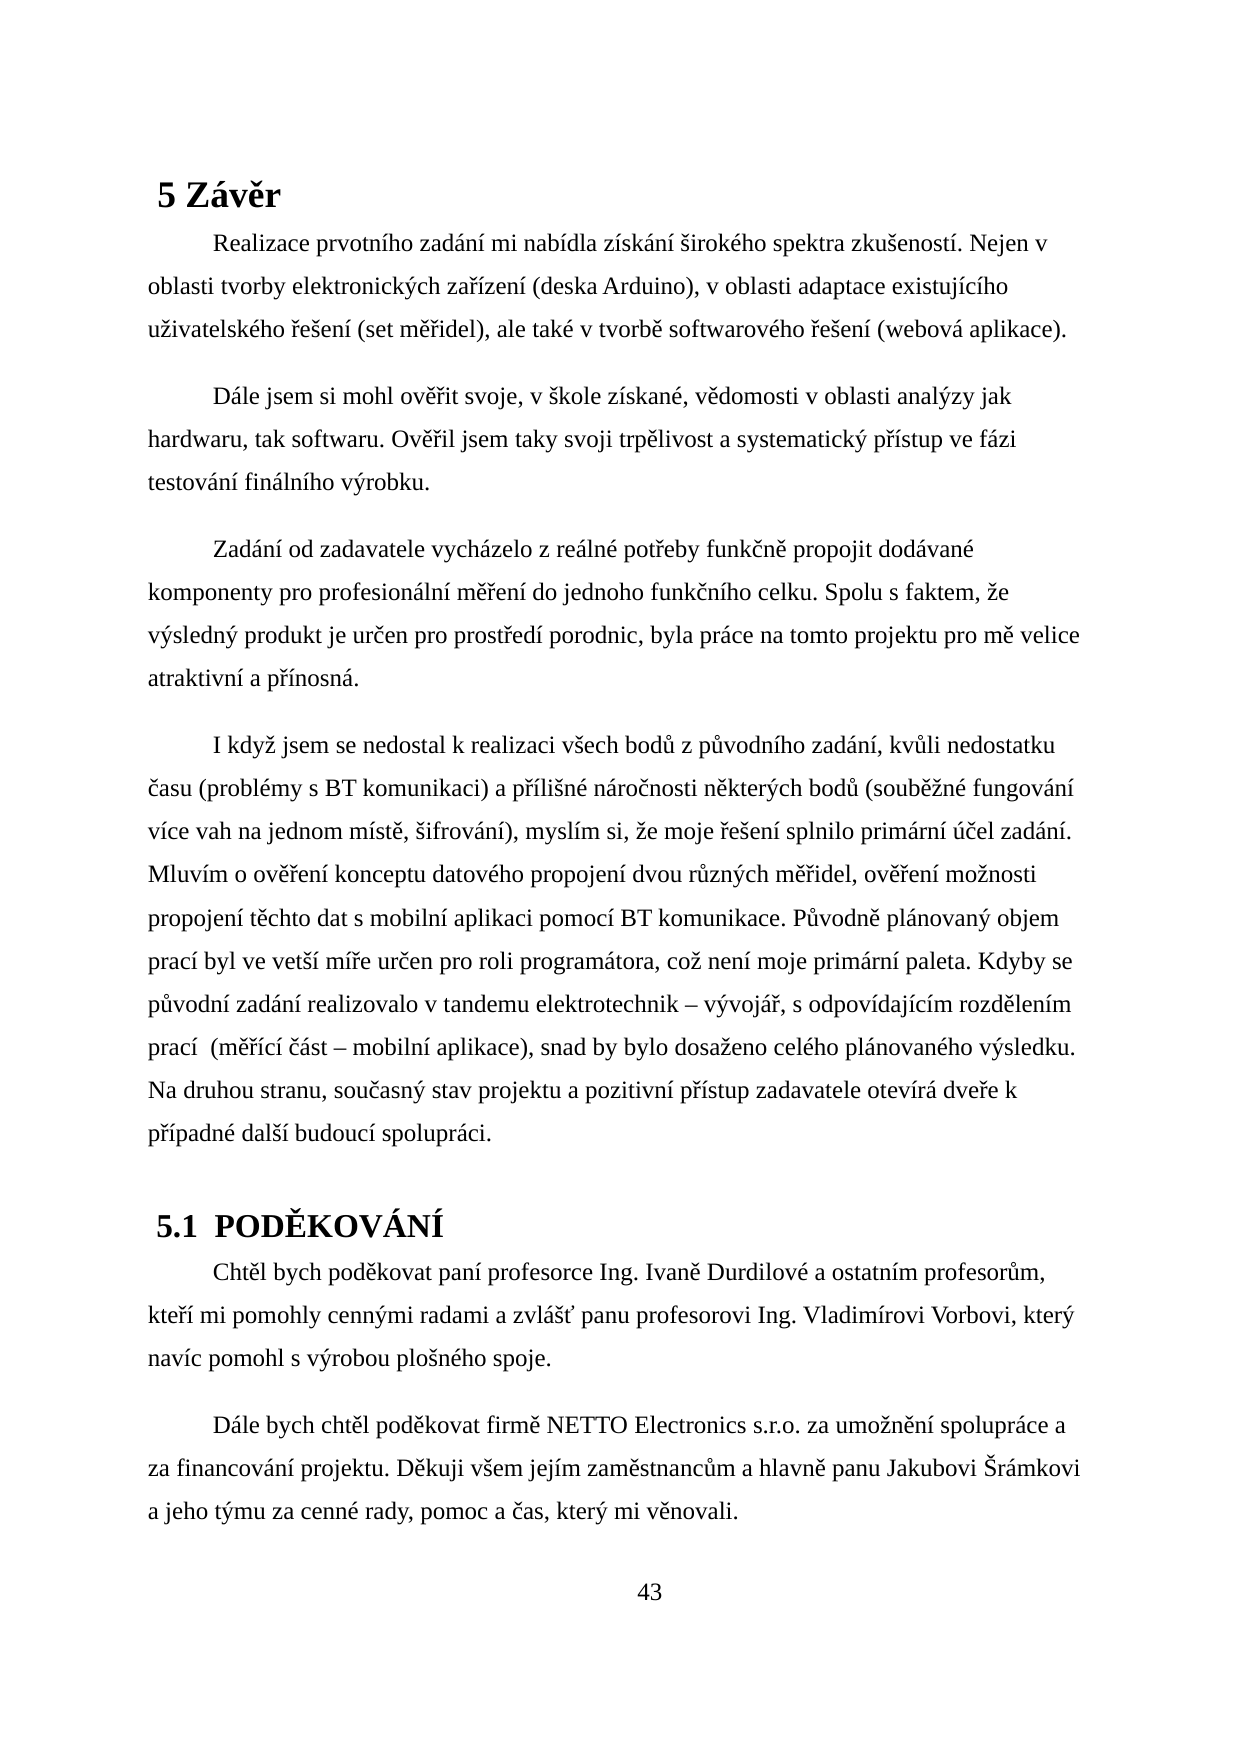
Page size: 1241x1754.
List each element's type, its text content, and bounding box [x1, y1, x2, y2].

subtitle Závěr [148, 172, 1093, 216]
text Dále bych chtěl poděkovat firmě NETTO Electronics s.r.o. za umožnění spolupráce a za financování projektu. Děkuji všem jejím zaměstnancům a hlavně panu Jakubovi Šrámkovi a jeho týmu za cenné rady, pomoc a čas, který mi věnovali. [148, 1410, 1093, 1525]
text Realizace prvotního zadání mi nabídla získání širokého spektra zkušeností. Nejen v oblasti tvorby elektronických zařízení (deska Arduino), v oblasti adaptace existujícího uživatelského řešení (set měřidel), ale také v tvorbě softwarového řešení (webová aplikace). [148, 228, 1093, 343]
subtitle PODĚKOVÁNÍ [148, 1206, 1093, 1244]
text Zadání od zadavatele vycházelo z reálné potřeby funkčně propojit dodávané komponenty pro profesionální měření do jednoho funkčního celku. Spolu s faktem, že výsledný produkt je určen pro prostředí porodnic, byla práce na tomto projektu pro mě velice atraktivní a přínosná. [148, 534, 1093, 692]
text Dále jsem si mohl ověřit svoje, v škole získané, vědomosti v oblasti analýzy jak hardwaru, tak softwaru. Ověřil jsem taky svoji trpělivost a systematický přístup ve fázi testování finálního výrobku. [148, 381, 1093, 496]
text Chtěl bych poděkovat paní profesorce Ing. Ivaně Durdilové a ostatním profesorům, kteří mi pomohly cennými radami a zvlášť panu profesorovi Ing. Vladimírovi Vorbovi, který navíc pomohl s výrobou plošného spoje. [148, 1257, 1093, 1372]
text I když jsem se nedostal k realizaci všech bodů z původního zadání, kvůli nedostatku času (problémy s BT komunikaci) a přílišné náročnosti některých bodů (souběžné fungování více vah na jednom místě, šifrování), myslím si, že moje řešení splnilo primární účel zadání. Mluvím o ověření konceptu datového propojení dvou různých měřidel, ověření možnosti propojení těchto dat s mobilní aplikaci pomocí BT komunikace. Původně plánovaný objem prací byl ve vetší míře určen pro roli programátora, což není moje primární paleta. Kdyby se původní zadání realizovalo v tandemu elektrotechnik – vývojář, s odpovídajícím rozdělením prací (měřící část – mobilní aplikace), snad by bylo dosaženo celého plánovaného výsledku. Na druhou stranu, současný stav projektu a pozitivní přístup zadavatele otevírá dveře k případné další budoucí spolupráci. [148, 730, 1093, 1147]
